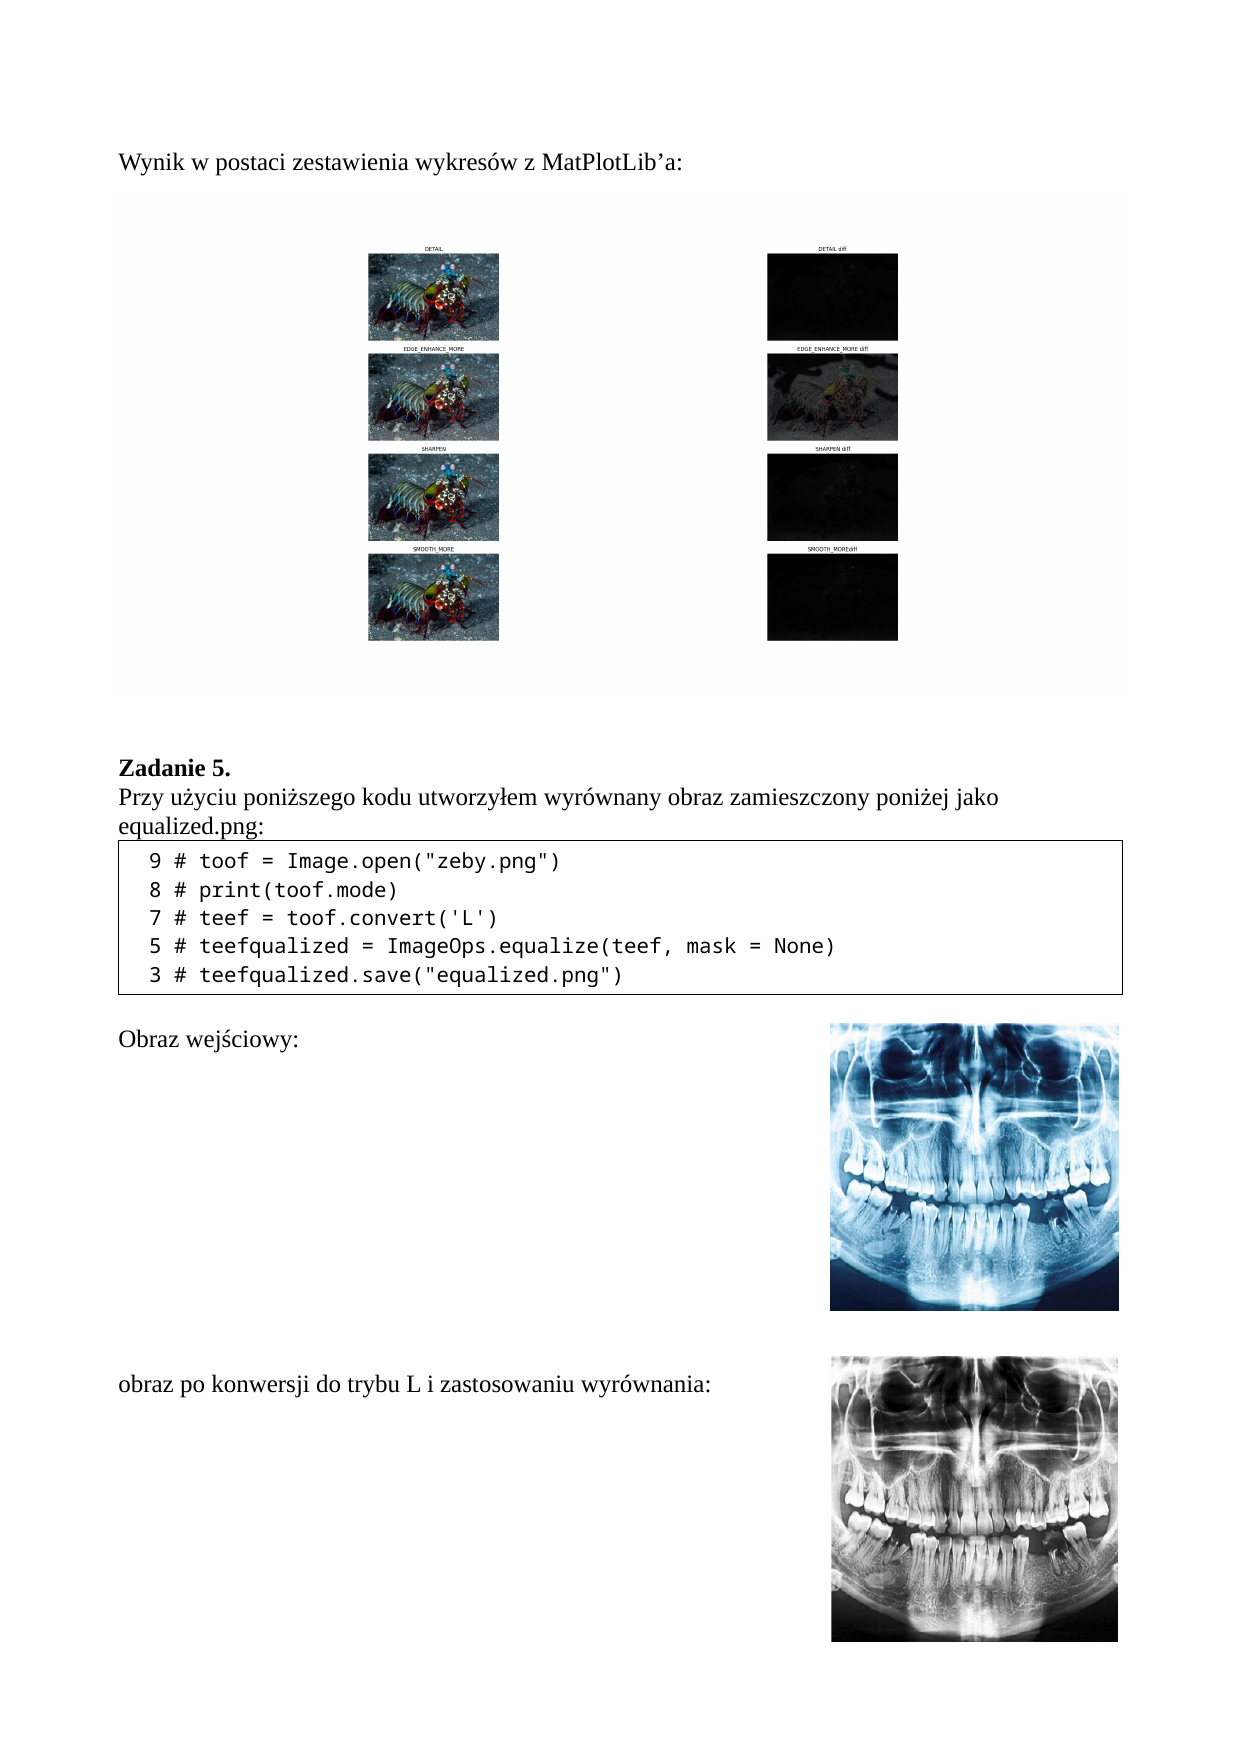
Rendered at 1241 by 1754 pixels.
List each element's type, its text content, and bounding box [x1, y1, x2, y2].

text obraz po konwersji do trybu L i zastosowaniu wyrównania: [118, 1369, 831, 1398]
text Wynik w postaci zestawienia wykresów z MatPlotLib’a: [118, 147, 1122, 176]
picture [830, 1023, 1119, 1311]
text Zadanie 5. [118, 753, 1122, 782]
picture [118, 193, 1123, 696]
table_header 9 # toof = Image.open("zeby.png") 8 # print(toof.mode) 7 # teef = toof.convert('L') 5 # teefqualized = ImageOps.equalize(teef, mask = None) 3 # teefqualized.save("equalized.png") [119, 841, 1122, 994]
text Przy użyciu poniższego kodu utworzyłem wyrównany obraz zamieszczony poniżej jako equalized.png: [118, 782, 1122, 839]
picture [831, 1356, 1118, 1642]
text Obraz wejściowy: [118, 1024, 830, 1053]
